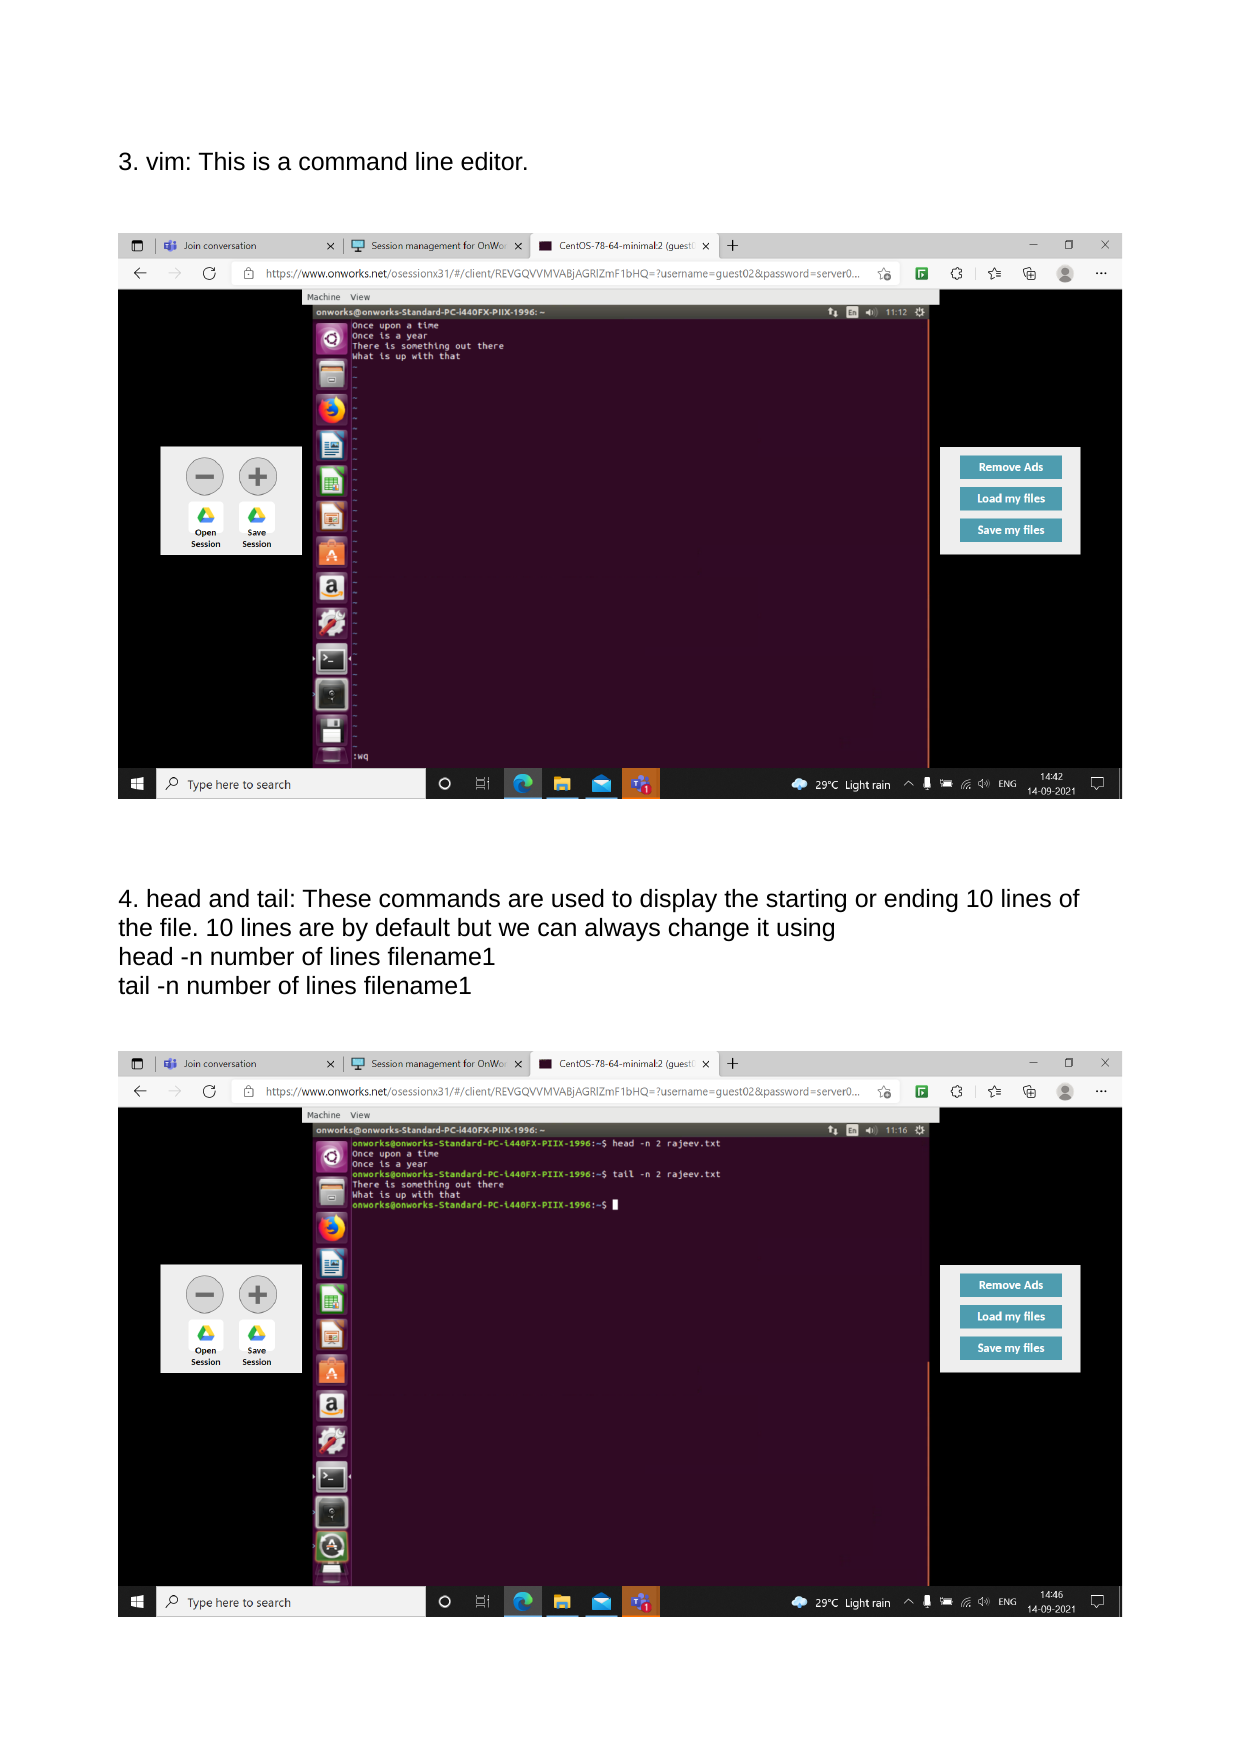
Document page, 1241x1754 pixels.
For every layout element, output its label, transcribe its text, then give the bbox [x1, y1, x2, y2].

text head -n number of lines filename1 [118, 942, 1122, 971]
picture [118, 1051, 1123, 1617]
picture [118, 233, 1123, 799]
text 3. vim: This is a command line editor. [118, 147, 1122, 176]
text 4. head and tail: These commands are used to display the starting or ending 10 lines of the file. 10 lines are by default but we can always change it using [118, 884, 1122, 942]
text tail -n number of lines filename1 [118, 971, 1122, 999]
